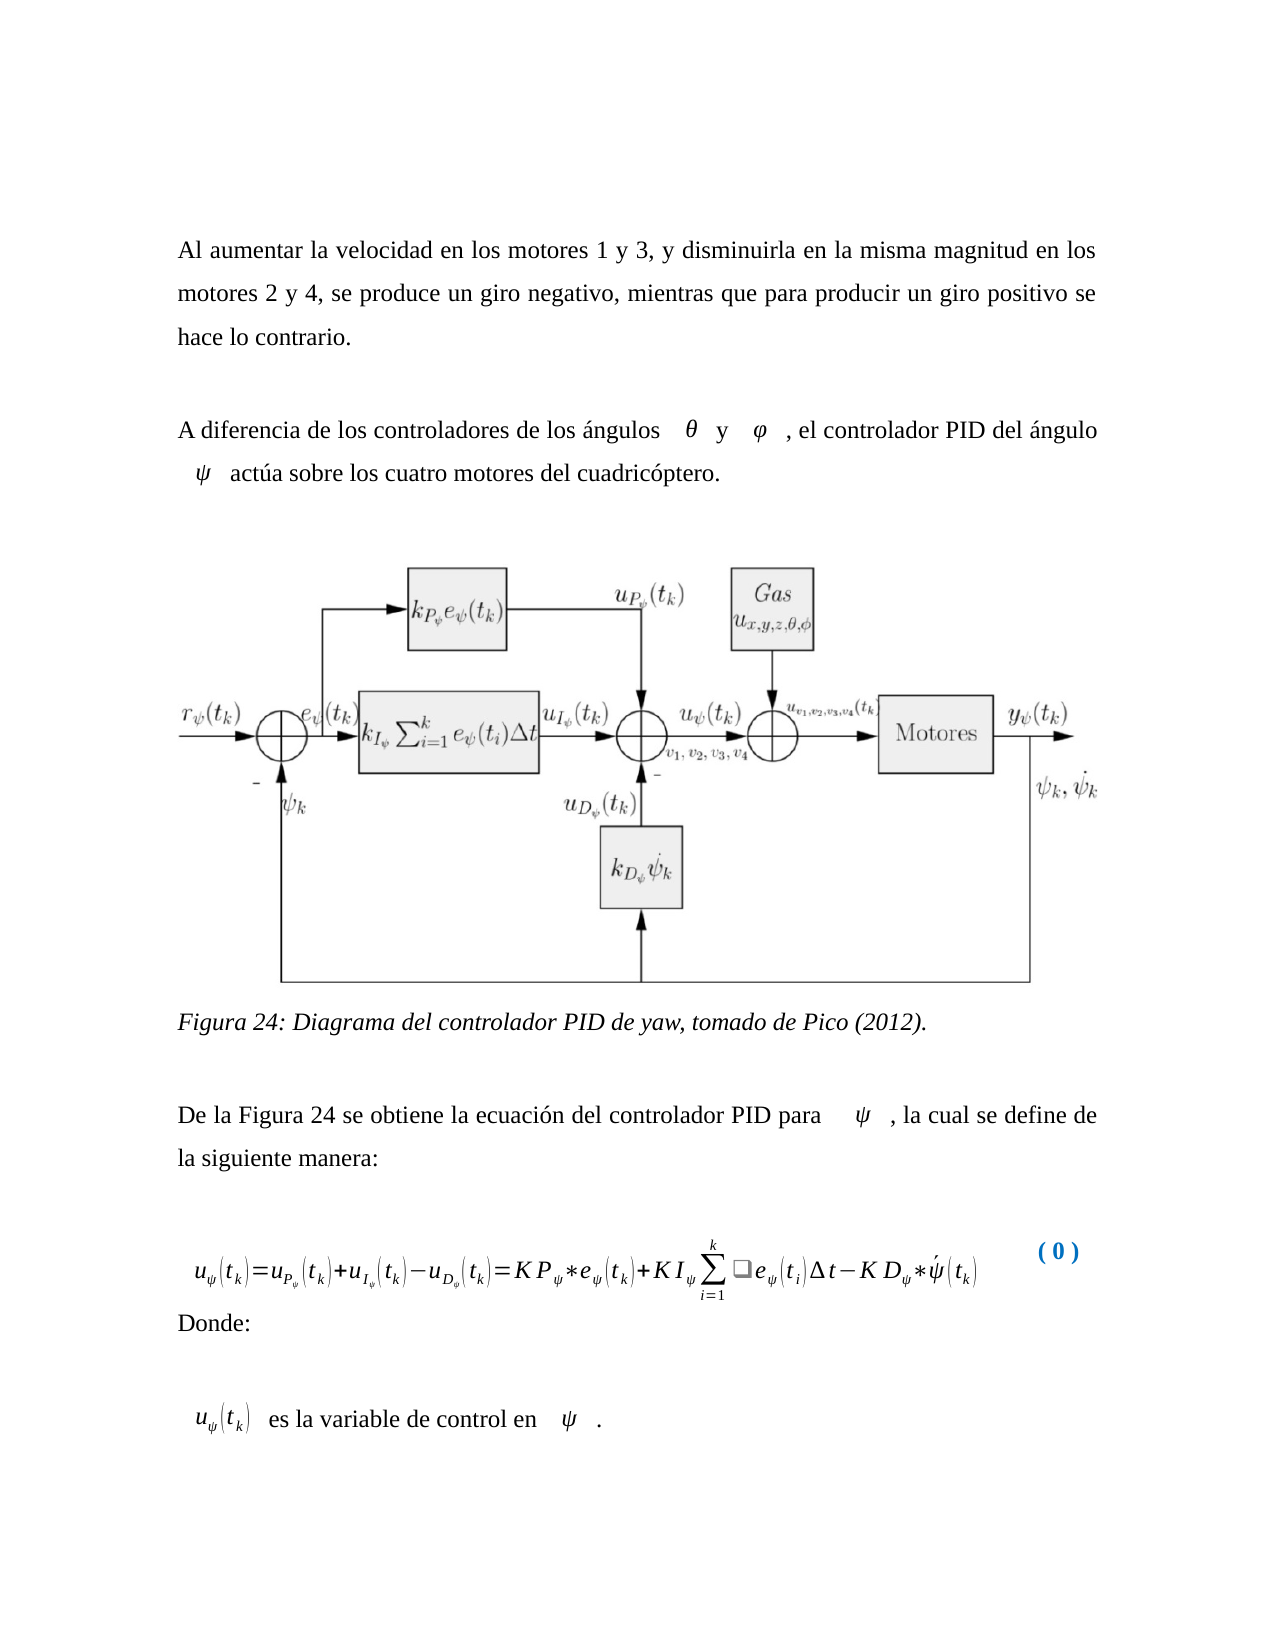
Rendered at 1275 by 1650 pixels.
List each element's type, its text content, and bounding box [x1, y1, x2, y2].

text es la variable de control en . [177, 1401, 1098, 1436]
text De la Figura 24 se obtiene la ecuación del controlador PID para , la cual se define de la siguiente manera: [177, 1100, 1098, 1172]
table_header [165, 1236, 1026, 1308]
text Figura 24: Diagrama del controlador PID de yaw, tomado de Pico (2012). [177, 563, 1100, 1036]
text A diferencia de los controladores de los ángulos y , el controlador PID del ángulo actúa sobre los cuatro motores del cuadricóptero. [177, 415, 1098, 487]
table_header ( 0 ) [1026, 1236, 1128, 1308]
text Al aumentar la velocidad en los motores 1 y 3, y disminuirla en la misma magnitud en los motores 2 y 4, se produce un giro negativo, mientras que para producir un giro positivo se hace lo contrario. [177, 235, 1098, 350]
picture [177, 563, 1098, 1002]
text Donde: [177, 1308, 1098, 1337]
